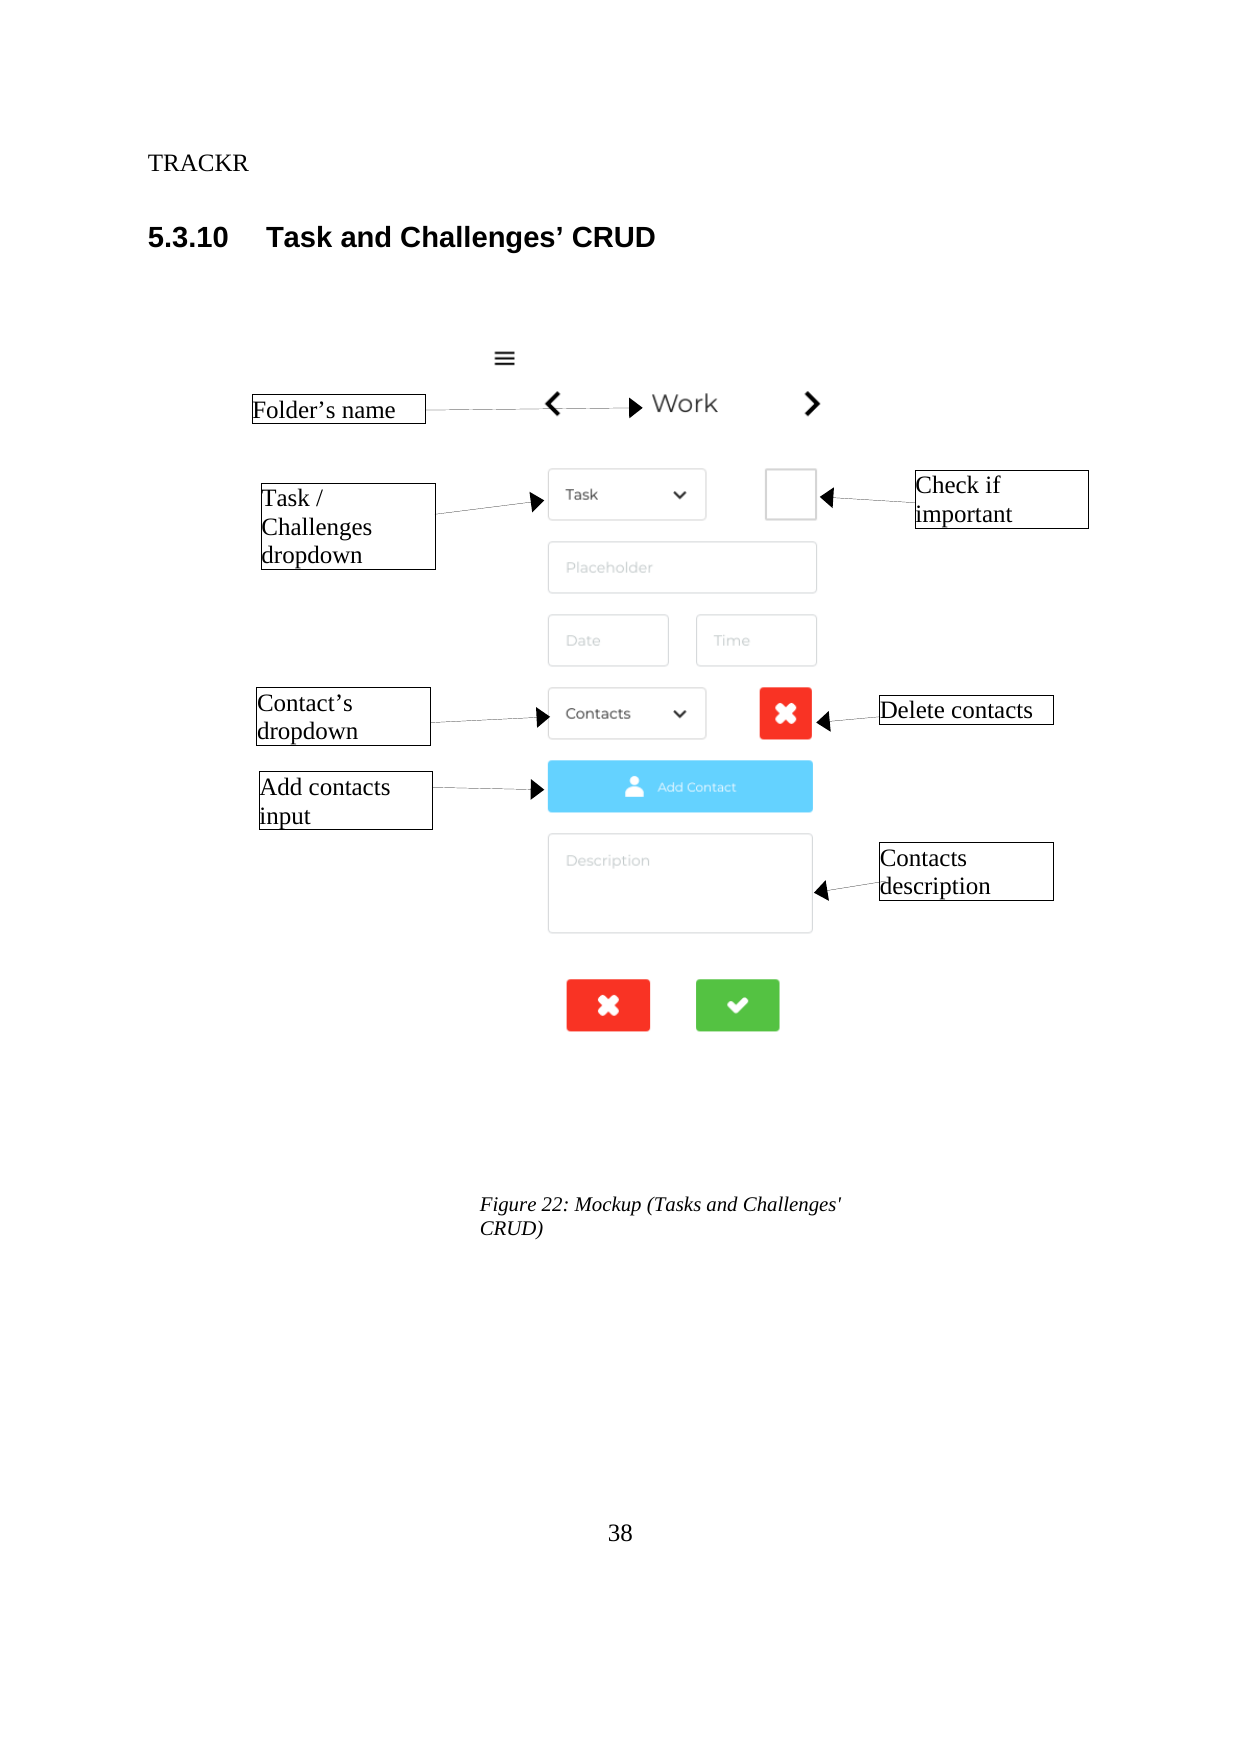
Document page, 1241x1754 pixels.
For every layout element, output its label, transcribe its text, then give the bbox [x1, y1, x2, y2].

subtitle Task and Challenges’ CRUD [148, 220, 1093, 254]
picture [880, 892, 886, 900]
text Figure 22: Mockup (Tasks and Challenges' CRUD) [479, 1192, 886, 1240]
subtitle [479, 300, 886, 312]
picture [880, 861, 886, 881]
picture [479, 312, 886, 1192]
picture [880, 882, 886, 893]
picture [880, 843, 886, 854]
